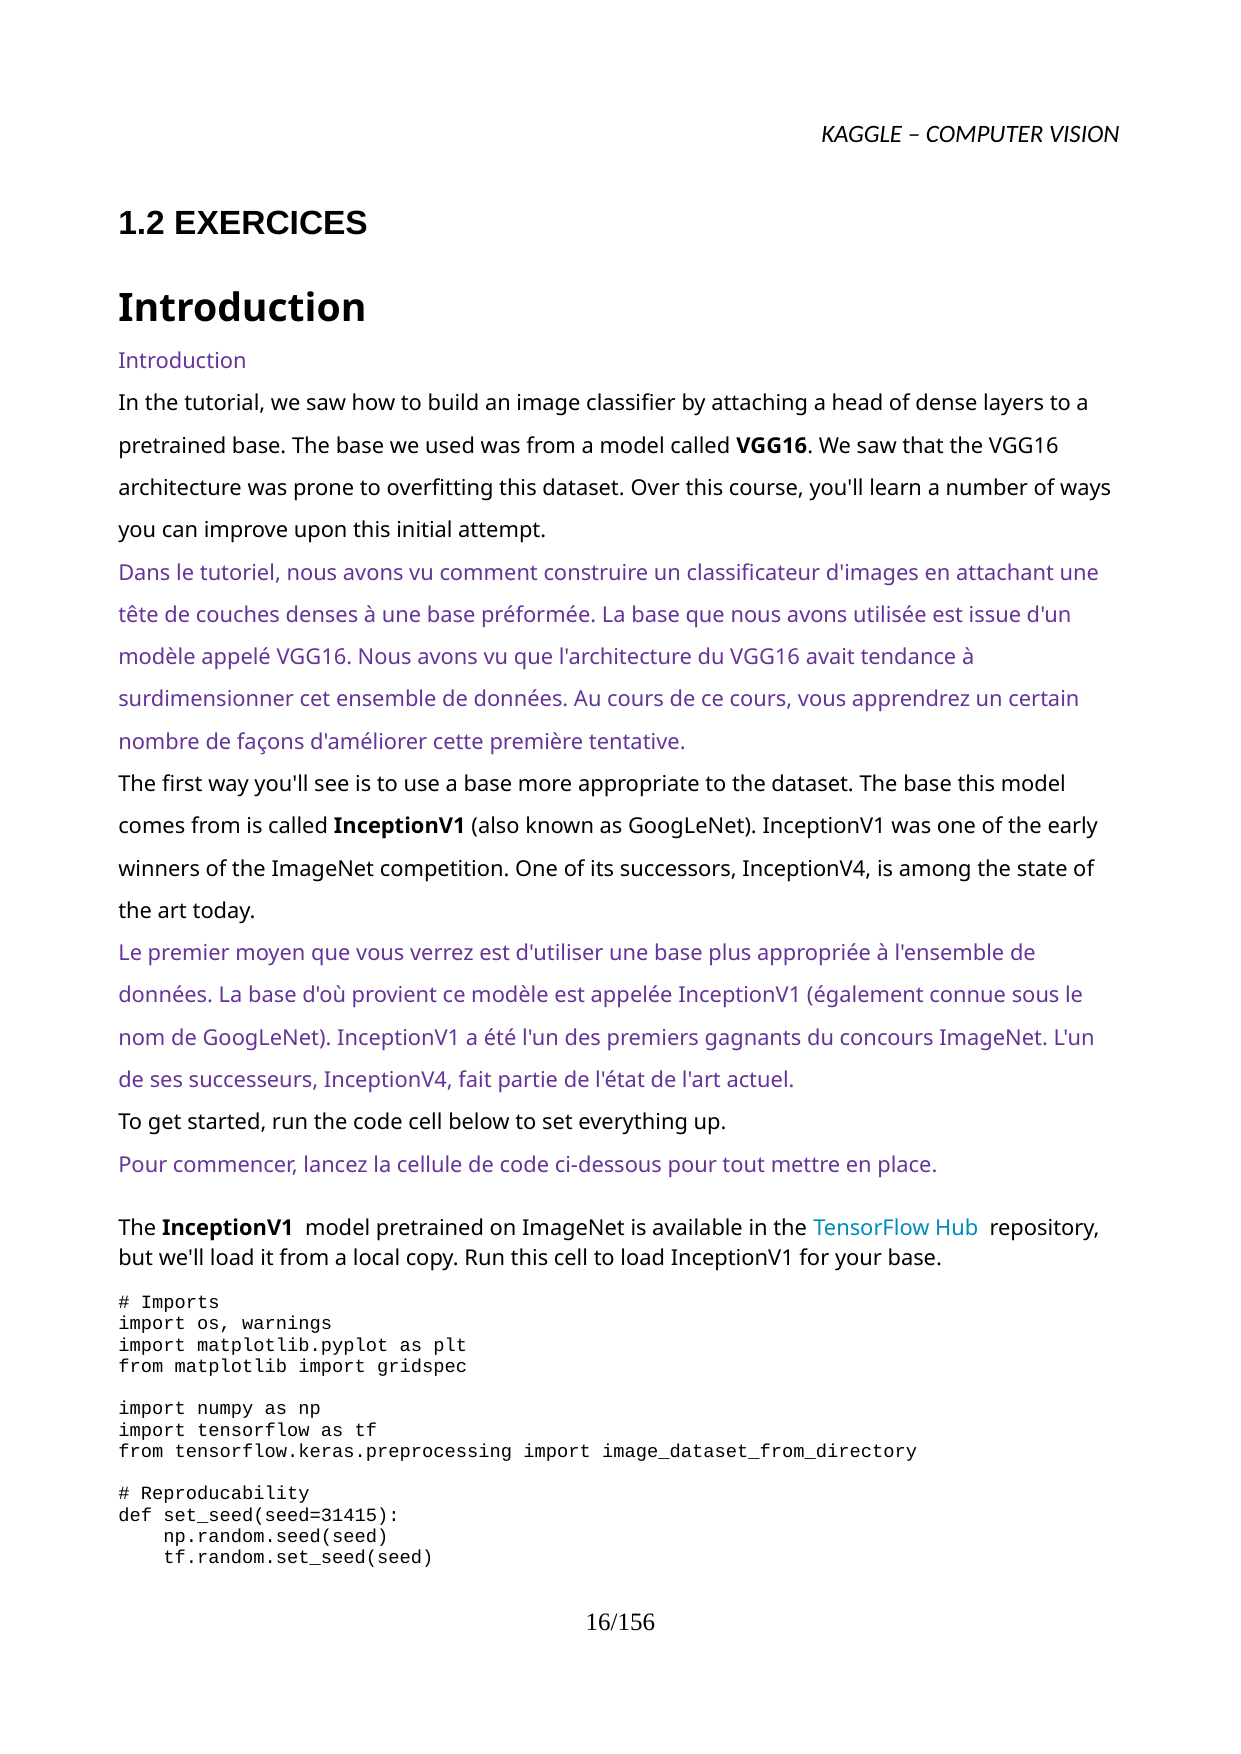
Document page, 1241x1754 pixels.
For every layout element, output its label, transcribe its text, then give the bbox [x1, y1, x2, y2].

text np.random.seed(seed) [118, 1527, 1122, 1548]
text import matplotlib.pyplot as plt [118, 1335, 1122, 1357]
text Le premier moyen que vous verrez est d'utiliser une base plus appropriée à l'ensemble de données. La base d'où provient ce modèle est appelée InceptionV1 (également connue sous le nom de GoogLeNet). InceptionV1 a été l'un des premiers gagnants du concours ImageNet. L'un de ses successeurs, InceptionV4, fait partie de l'état de l'art actuel. [118, 937, 1122, 1094]
text tf.random.set_seed(seed) [118, 1548, 1122, 1569]
text In the tutorial, we saw how to build an image classifier by attaching a head of dense layers to a pretrained base. The base we used was from a model called VGG16. We saw that the VGG16 architecture was prone to overfitting this dataset. Over this course, you'll learn a number of ways you can improve upon this initial attempt. [118, 387, 1122, 544]
text def set_seed(seed=31415): [118, 1505, 1122, 1527]
subtitle Introduction [118, 279, 1122, 332]
text import numpy as np [118, 1399, 1122, 1420]
text # Reproducability [118, 1484, 1122, 1505]
text The InceptionV1 model pretrained on ImageNet is available in the TensorFlow Hub repository, but we'll load it from a local copy. Run this cell to load InceptionV1 for your base. [118, 1212, 1122, 1272]
text # Imports [118, 1293, 1122, 1314]
text import tensorflow as tf [118, 1420, 1122, 1442]
text import os, warnings [118, 1314, 1122, 1335]
text Dans le tutoriel, nous avons vu comment construire un classificateur d'images en attachant une tête de couches denses à une base préformée. La base que nous avons utilisée est issue d'un modèle appelé VGG16. Nous avons vu que l'architecture du VGG16 avait tendance à surdimensionner cet ensemble de données. Au cours de ce cours, vous apprendrez un certain nombre de façons d'améliorer cette première tentative. [118, 556, 1122, 755]
text Introduction [118, 345, 1122, 375]
text from matplotlib import gridspec [118, 1357, 1122, 1378]
text To get started, run the code cell below to set everything up. [118, 1106, 1122, 1136]
text from tensorflow.keras.preprocessing import image_dataset_from_directory [118, 1442, 1122, 1463]
text Pour commencer, lancez la cellule de code ci-dessous pour tout mettre en place. [118, 1148, 1122, 1178]
text The first way you'll see is to use a base more appropriate to the dataset. The base this model comes from is called InceptionV1 (also known as GoogLeNet). InceptionV1 was one of the early winners of the ImageNet competition. One of its successors, InceptionV4, is among the state of the art today. [118, 768, 1122, 924]
subtitle 1.2 EXERCICES [118, 203, 1122, 242]
